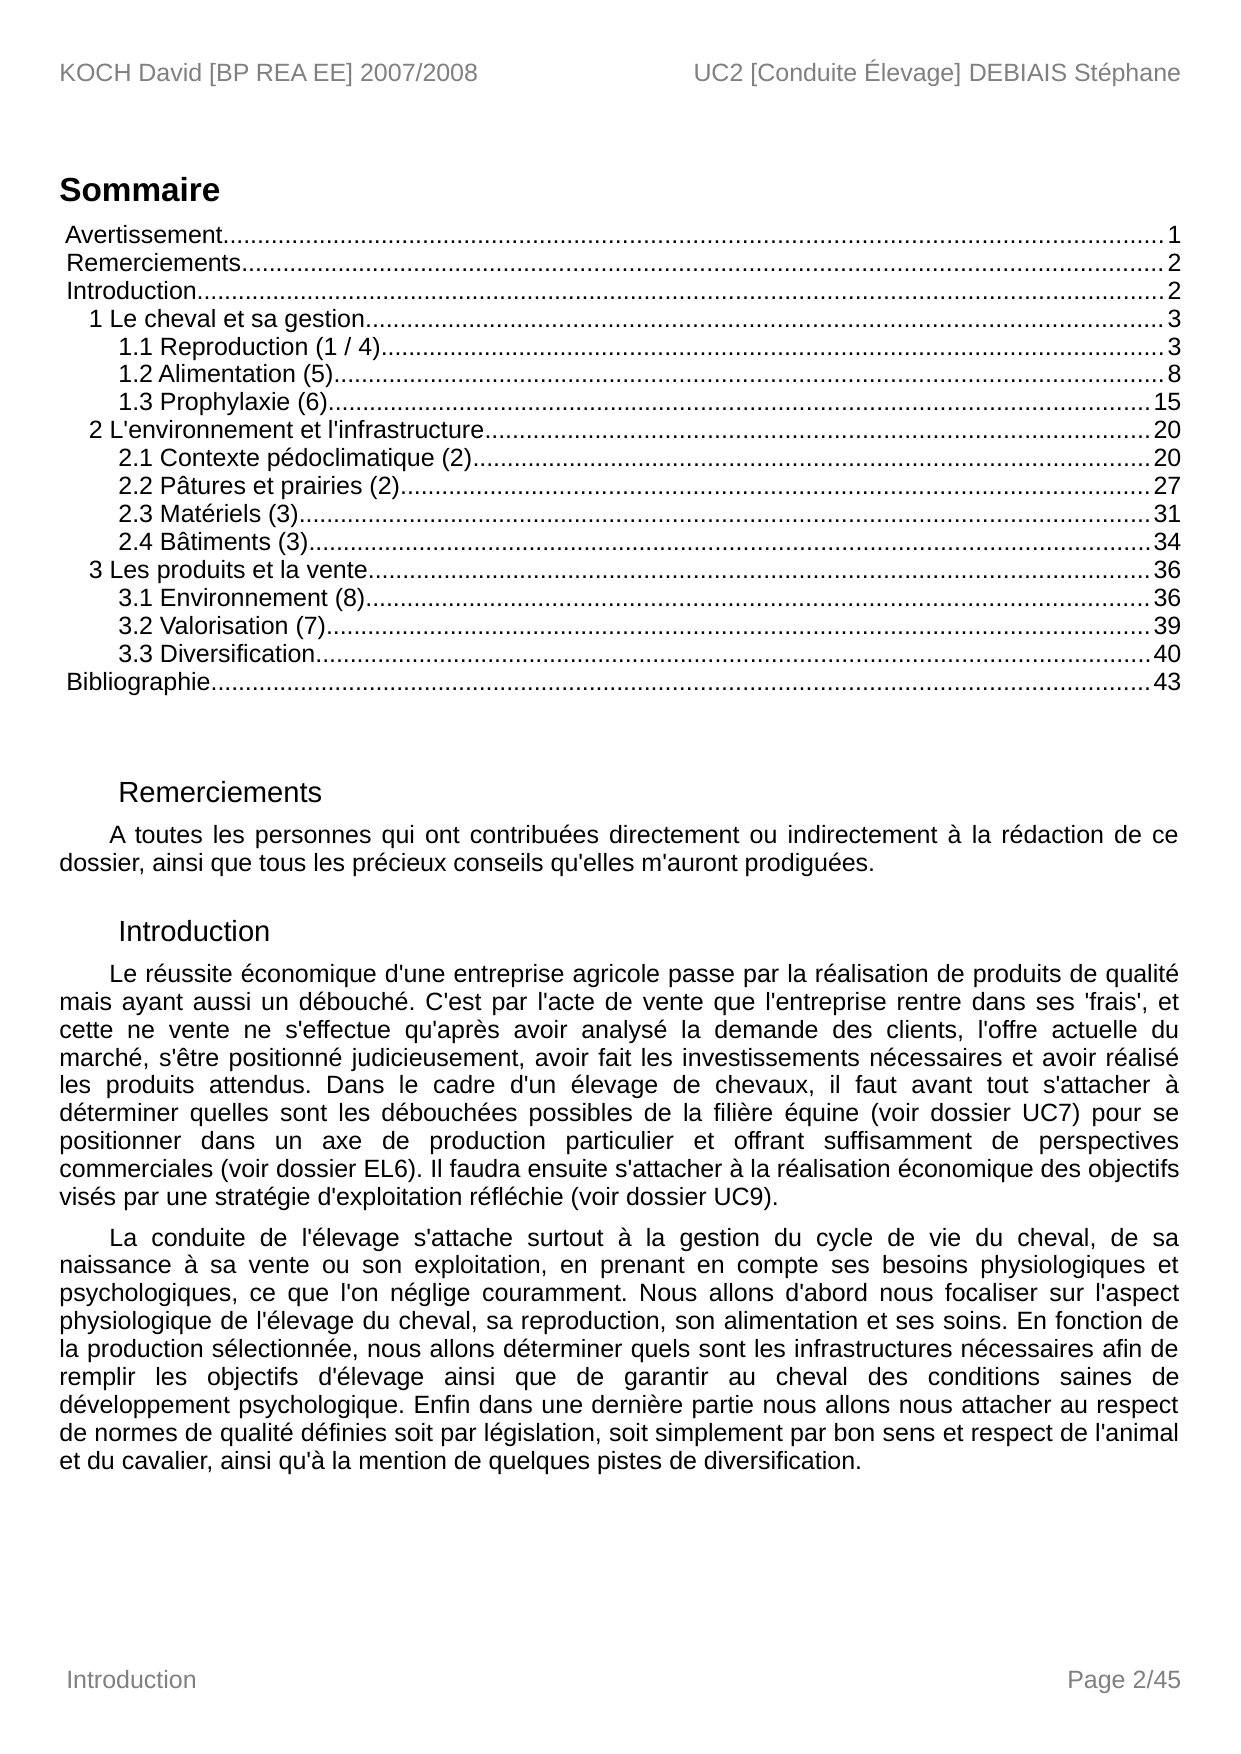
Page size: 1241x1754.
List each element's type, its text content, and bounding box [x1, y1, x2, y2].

text A toutes les personnes qui ont contribuées directement ou indirectement à la rédaction de ce dossier, ainsi que tous les précieux conseils qu'elles m'auront prodiguées. [59, 821, 1181, 877]
subtitle Sommaire [59, 171, 1181, 208]
subtitle Introduction [59, 914, 1181, 947]
text 2.1 Contexte pédoclimatique (2) 20 [118, 444, 1181, 472]
text 2 L'environnement et l'infrastructure 20 [88, 416, 1181, 444]
text Avertissement 1 [59, 221, 1181, 249]
text La conduite de l'élevage s'attache surtout à la gestion du cycle de vie du cheval, de sa naissance à sa vente ou son exploitation, en prenant en compte ses besoins physiologiques et psychologiques, ce que l'on néglige couramment. Nous allons d'abord nous focaliser sur l'aspect physiologique de l'élevage du cheval, sa reproduction, son alimentation et ses soins. En fonction de la production sélectionnée, nous allons déterminer quels sont les infrastructures nécessaires afin de remplir les objectifs d'élevage ainsi que de garantir au cheval des conditions saines de développement psychologique. Enfin dans une dernière partie nous allons nous attacher au respect de normes de qualité définies soit par législation, soit simplement par bon sens et respect de l'animal et du cavalier, ainsi qu'à la mention de quelques pistes de diversification. [59, 1223, 1181, 1475]
text 1.1 Reproduction (1 / 4) 3 [118, 332, 1181, 360]
text 2.4 Bâtiments (3) 34 [118, 528, 1181, 556]
text 2.2 Pâtures et prairies (2) 27 [118, 472, 1181, 500]
subtitle Remerciements [59, 776, 1181, 809]
text Remerciements 2 [59, 249, 1181, 277]
text Le réussite économique d'une entreprise agricole passe par la réalisation de produits de qualité mais ayant aussi un débouché. C'est par l'acte de vente que l'entreprise rentre dans ses 'frais', et cette ne vente ne s'effectue qu'après avoir analysé la demande des clients, l'offre actuelle du marché, s'être positionné judicieusement, avoir fait les investissements nécessaires et avoir réalisé les produits attendus. Dans le cadre d'un élevage de chevaux, il faut avant tout s'attacher à déterminer quelles sont les débouchées possibles de la filière équine (voir dossier UC7) pour se positionner dans un axe de production particulier et offrant suffisamment de perspectives commerciales (voir dossier EL6). Il faudra ensuite s'attacher à la réalisation économique des objectifs visés par une stratégie d'exploitation réfléchie (voir dossier UC9). [59, 960, 1181, 1211]
text 1.2 Alimentation (5) 8 [118, 360, 1181, 388]
text 3.2 Valorisation (7) 39 [118, 612, 1181, 639]
text Introduction 2 [59, 277, 1181, 304]
text 1.3 Prophylaxie (6) 15 [118, 388, 1181, 416]
text 1 Le cheval et sa gestion 3 [88, 304, 1181, 332]
text 2.3 Matériels (3) 31 [118, 500, 1181, 528]
text 3.1 Environnement (8) 36 [118, 584, 1181, 612]
text 3 Les produits et la vente 36 [88, 556, 1181, 584]
text 3.3 Diversification 40 [118, 639, 1181, 667]
text Bibliographie 43 [59, 667, 1181, 695]
